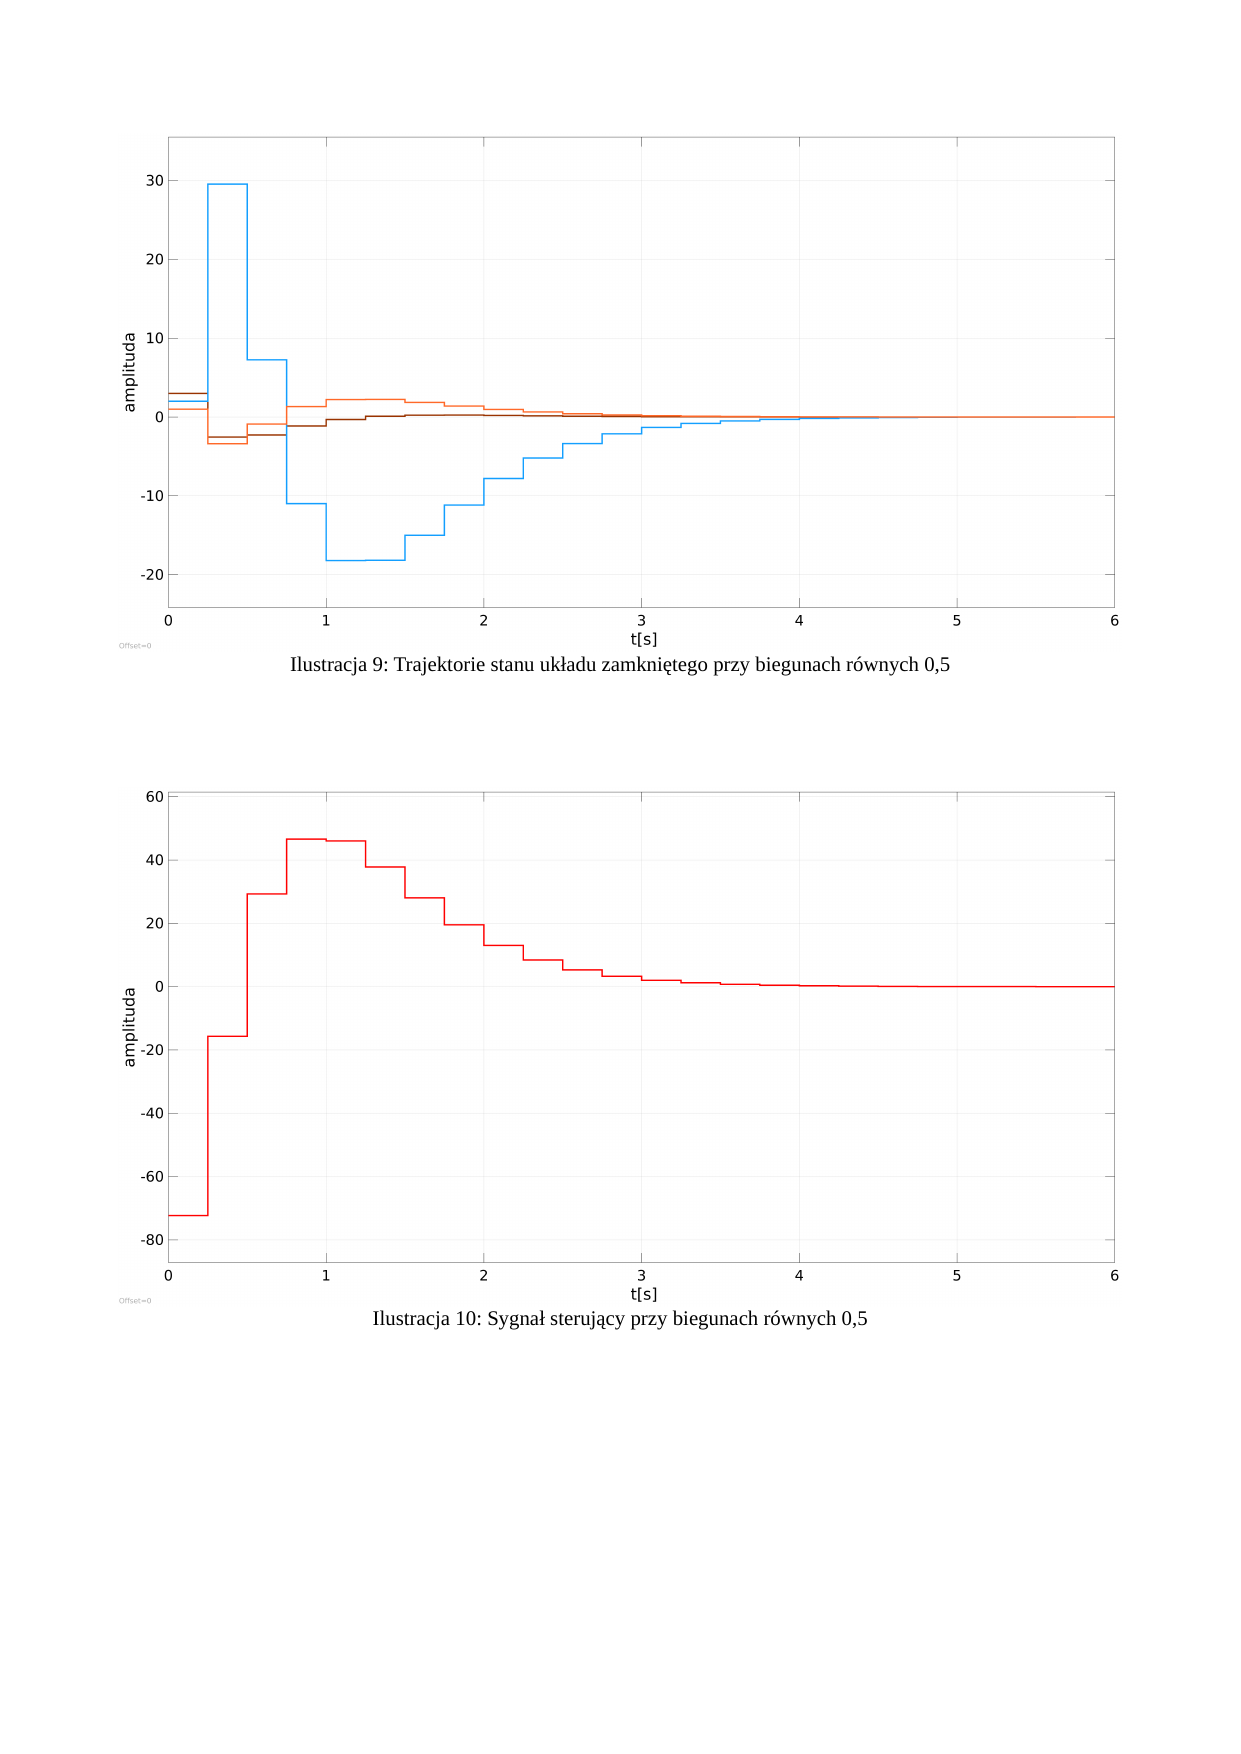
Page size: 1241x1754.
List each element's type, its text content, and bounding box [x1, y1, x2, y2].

picture [118, 787, 1123, 1307]
text Ilustracja 10: Sygnał sterujący przy biegunach równych 0,5 [118, 1307, 1122, 1330]
picture [118, 133, 1123, 652]
text Ilustracja 9: Trajektorie stanu układu zamkniętego przy biegunach równych 0,5 [118, 652, 1122, 676]
